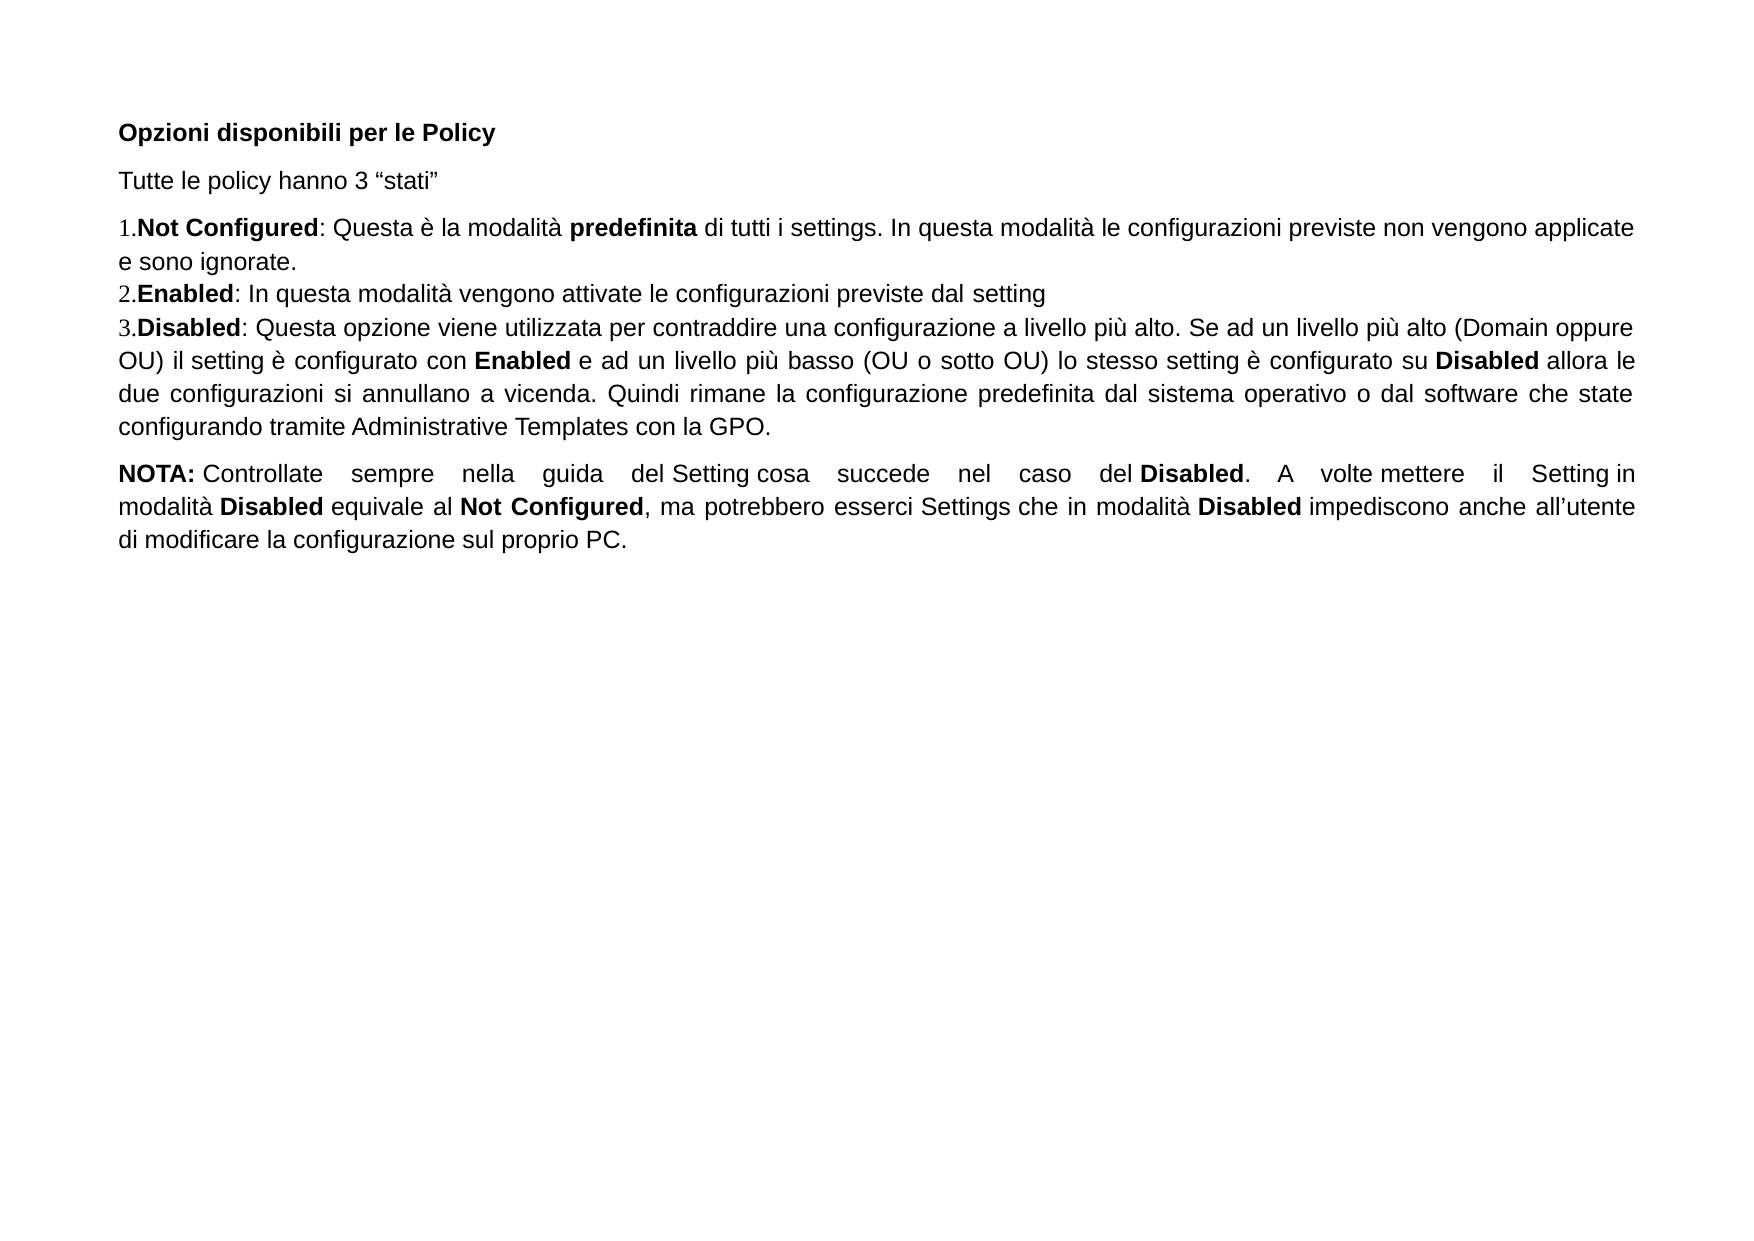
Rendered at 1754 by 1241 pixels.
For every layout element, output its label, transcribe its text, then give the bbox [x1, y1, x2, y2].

text Opzioni disponibili per le Policy [118, 118, 1636, 147]
list Enabled: In questa modalità vengono attivate le configurazioni previste dal setting [118, 279, 1636, 308]
text Tutte le policy hanno 3 “stati” [118, 166, 1636, 194]
text NOTA: Controllate sempre nella guida del Setting cosa succede nel caso del Disabled. A volte mettere il Setting in modalità Disabled equivale al Not Configured, ma potrebbero esserci Settings che in modalità Disabled impediscono anche all’utente di modificare la configurazione sul proprio PC. [118, 459, 1636, 554]
list Not Configured: Questa è la modalità predefinita di tutti i settings. In questa modalità le configurazioni previste non vengono applicate e sono ignorate. [118, 213, 1636, 275]
list Disabled: Questa opzione viene utilizzata per contraddire una configurazione a livello più alto. Se ad un livello più alto (Domain oppure OU) il setting è configurato con Enabled e ad un livello più basso (OU o sotto OU) lo stesso setting è configurato su Disabled allora le due configurazioni si annullano a vicenda. Quindi rimane la configurazione predefinita dal sistema operativo o dal software che state configurando tramite Administrative Templates con la GPO. [118, 313, 1636, 441]
